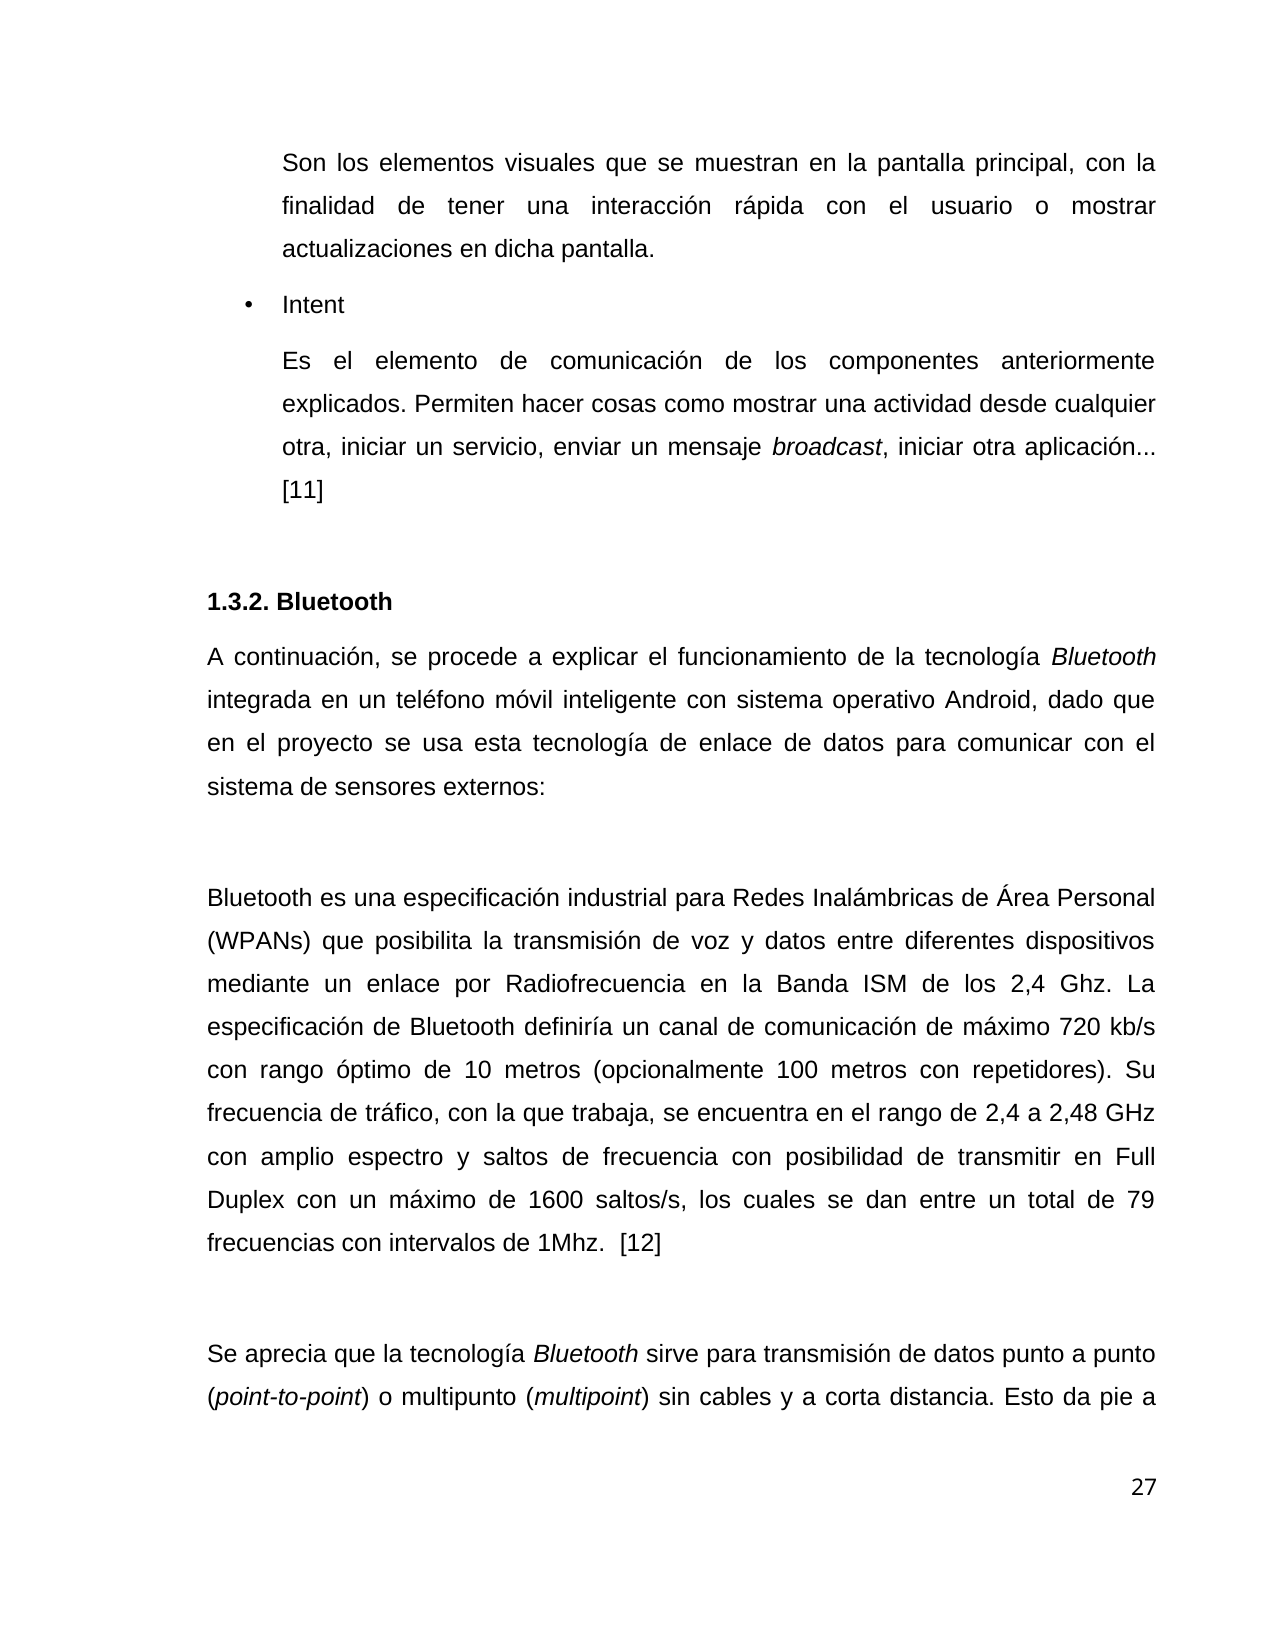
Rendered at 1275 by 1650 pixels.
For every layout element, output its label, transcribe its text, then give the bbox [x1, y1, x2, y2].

text Se aprecia que la tecnología Bluetooth sirve para transmisión de datos punto a punto (point-to-point) o multipunto (multipoint) sin cables y a corta distancia. Esto da pie a [207, 1339, 1157, 1411]
list Es el elemento de comunicación de los componentes anteriormente explicados. Permiten hacer cosas como mostrar una actividad desde cualquier otra, iniciar un servicio, enviar un mensaje broadcast, iniciar otra aplicación... [11] [244, 346, 1157, 504]
text 1.3.2. Bluetooth [207, 586, 1157, 615]
list Intent [244, 290, 1157, 319]
list Son los elementos visuales que se muestran en la pantalla principal, con la finalidad de tener una interacción rápida con el usuario o mostrar actualizaciones en dicha pantalla. [244, 148, 1157, 263]
text A continuación, se procede a explicar el funcionamiento de la tecnología Bluetooth integrada en un teléfono móvil inteligente con sistema operativo Android, dado que en el proyecto se usa esta tecnología de enlace de datos para comunicar con el sistema de sensores externos: [207, 642, 1157, 800]
text Bluetooth es una especificación industrial para Redes Inalámbricas de Área Personal (WPANs) que posibilita la transmisión de voz y datos entre diferentes dispositivos mediante un enlace por Radiofrecuencia en la Banda ISM de los 2,4 Ghz. La especificación de Bluetooth definiría un canal de comunicación de máximo 720 kb/s con rango óptimo de 10 metros (opcionalmente 100 metros con repetidores). Su frecuencia de tráfico, con la que trabaja, se encuentra en el rango de 2,4 a 2,48 GHz con amplio espectro y saltos de frecuencia con posibilidad de transmitir en Full Duplex con un máximo de 1600 saltos/s, los cuales se dan entre un total de 79 frecuencias con intervalos de 1Mhz. [12] [207, 883, 1157, 1256]
